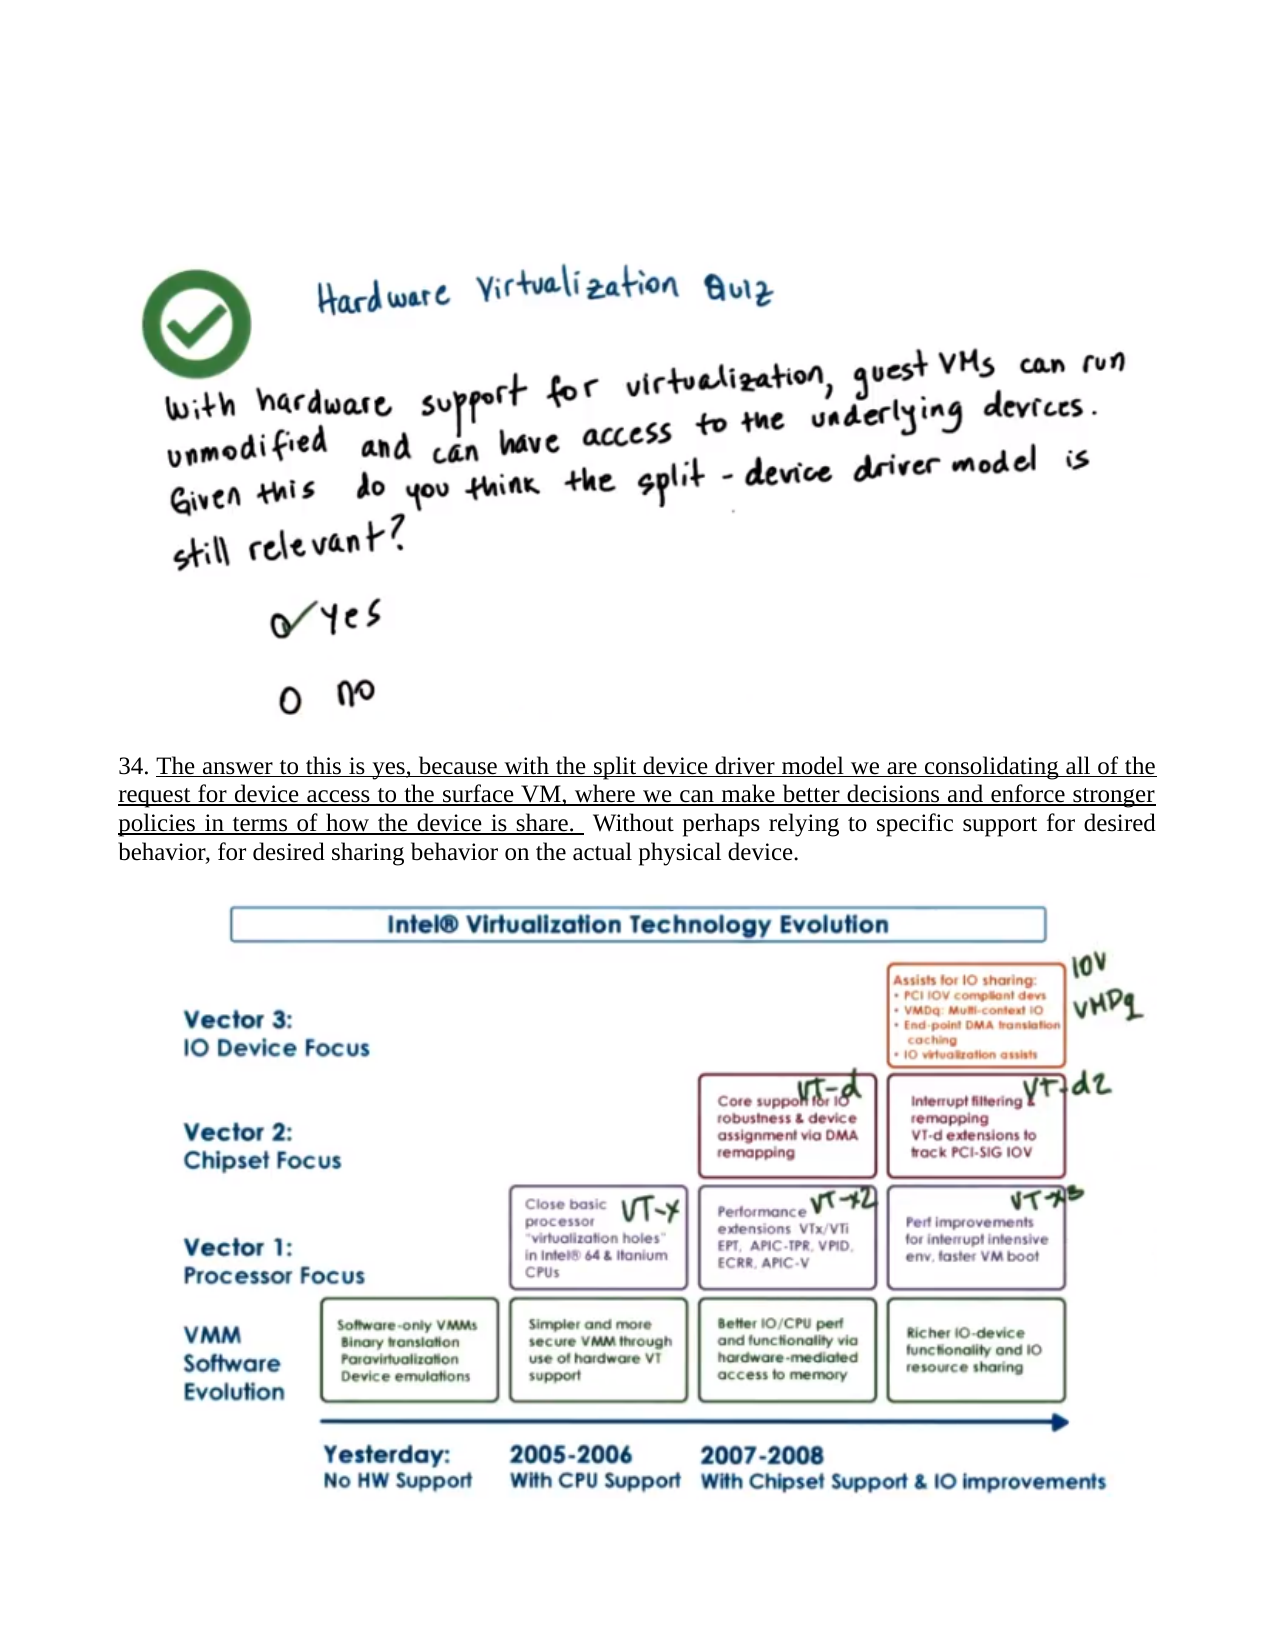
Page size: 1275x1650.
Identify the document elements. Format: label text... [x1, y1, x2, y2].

text 34. The answer to this is yes, because with the split device driver model we are consolidating all of the request for device access to the surface VM, where we can make better decisions and enforce stronger policies in terms of how the device is share. Without perhaps relying to specific support for desired behavior, for desired sharing behavior on the actual physical device. [118, 751, 1157, 866]
picture [118, 894, 1157, 1508]
picture [118, 261, 1157, 722]
